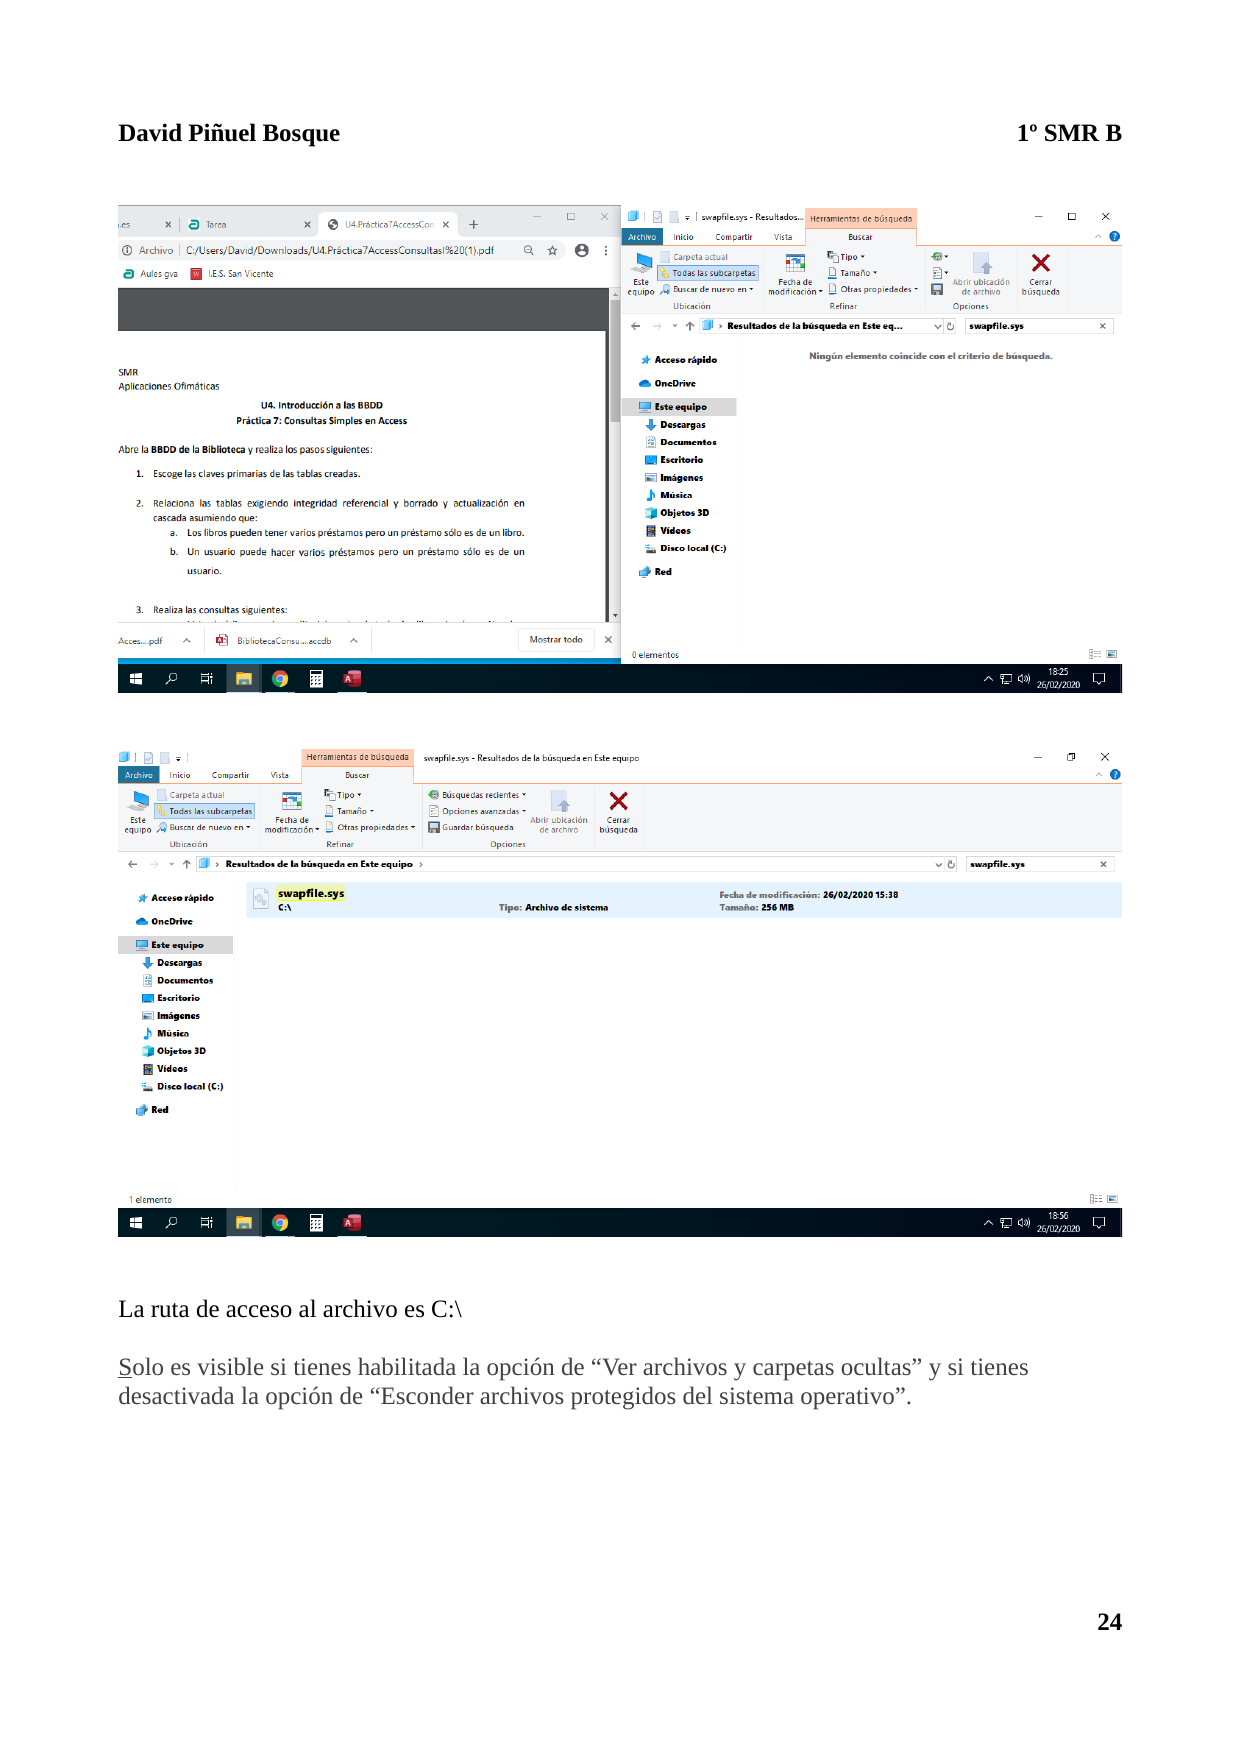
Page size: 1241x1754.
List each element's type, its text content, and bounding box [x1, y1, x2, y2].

picture [118, 205, 1123, 693]
text Solo es visible si tienes habilitada la opción de “Ver archivos y carpetas ocultas” y si tienes desactivada la opción de “Esconder archivos protegidos del sistema operativo”. [118, 1352, 1122, 1409]
text La ruta de acceso al archivo es C:\ [118, 1294, 1122, 1323]
picture [118, 749, 1123, 1237]
